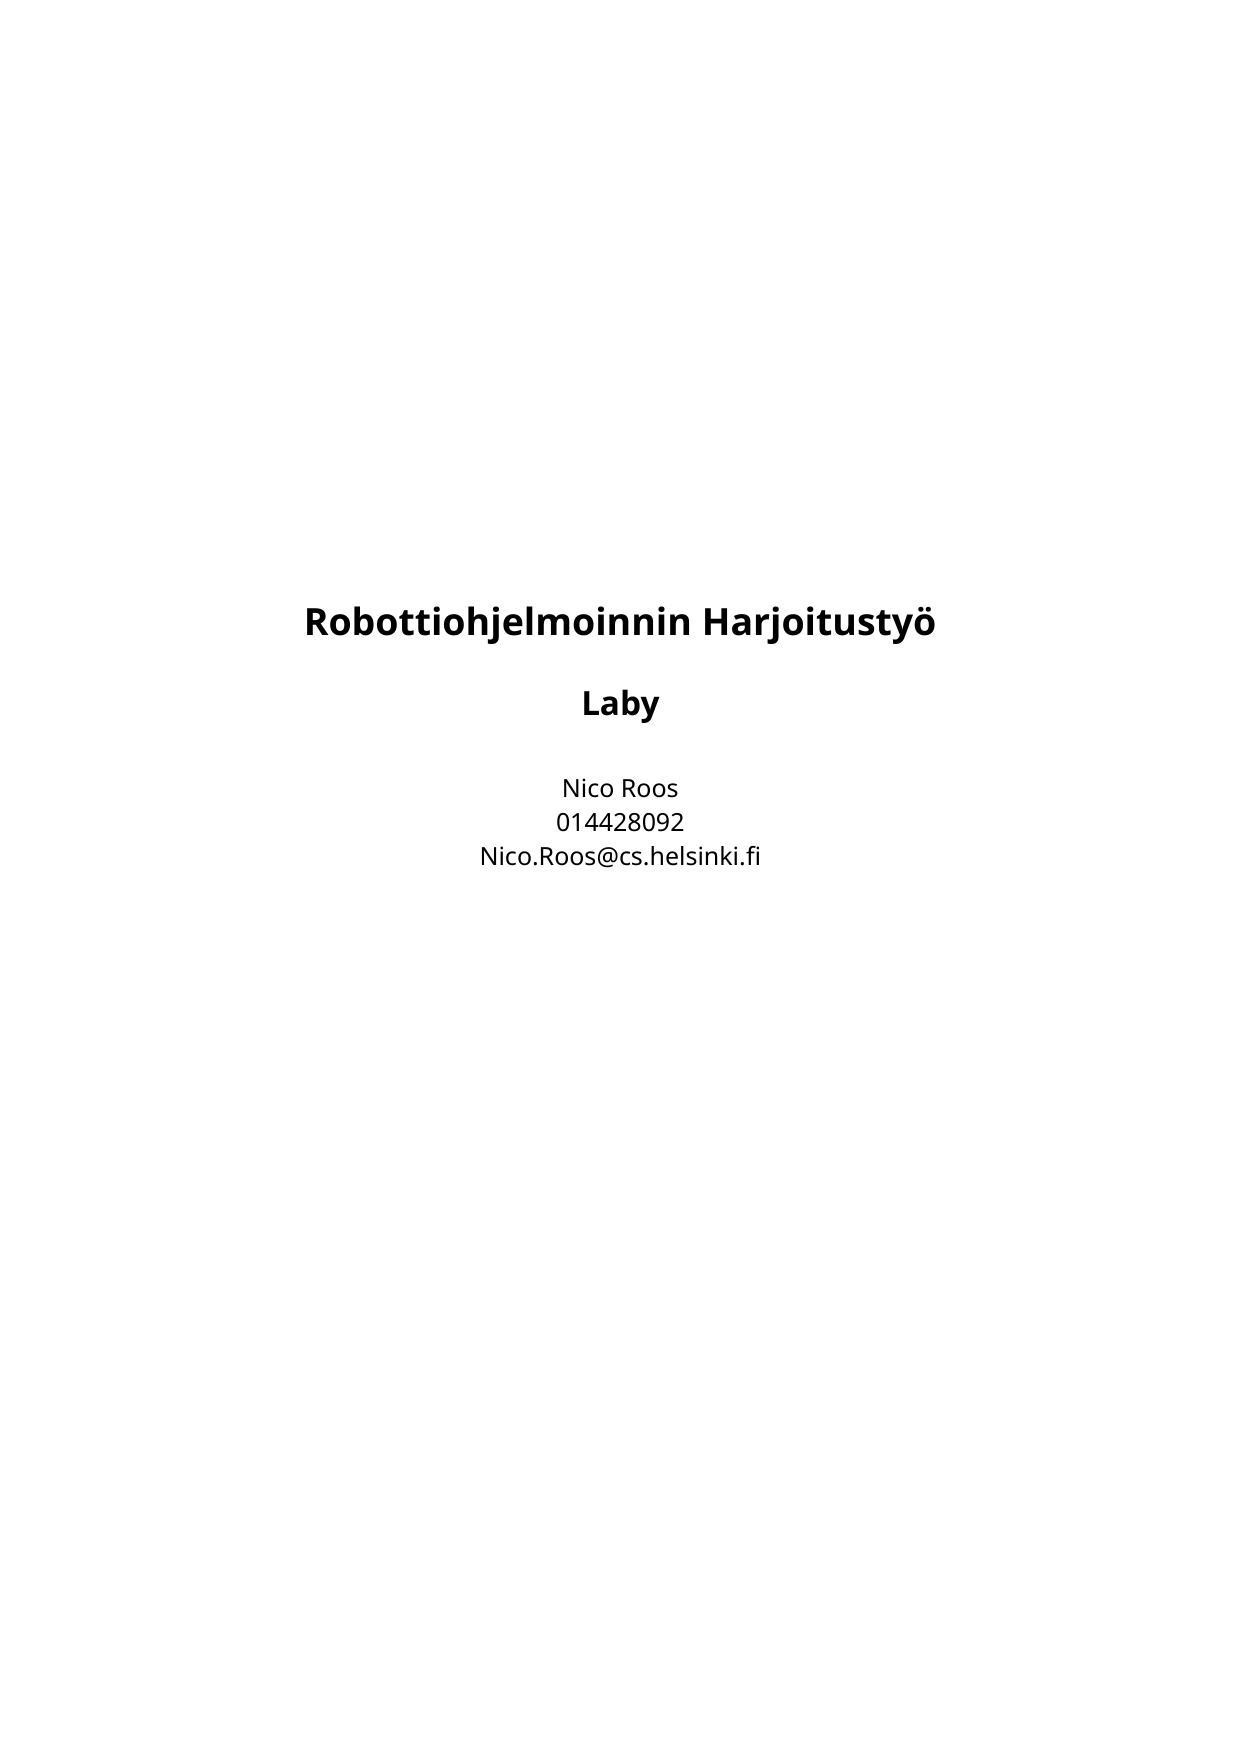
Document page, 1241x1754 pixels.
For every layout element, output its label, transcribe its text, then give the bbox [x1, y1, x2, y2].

text 014428092 [118, 805, 1122, 839]
text Nico Roos [118, 771, 1122, 805]
text Laby [118, 680, 1122, 726]
text Nico.Roos@cs.helsinki.fi [118, 839, 1122, 873]
text Robottiohjelmoinnin Harjoitustyö [118, 595, 1122, 646]
